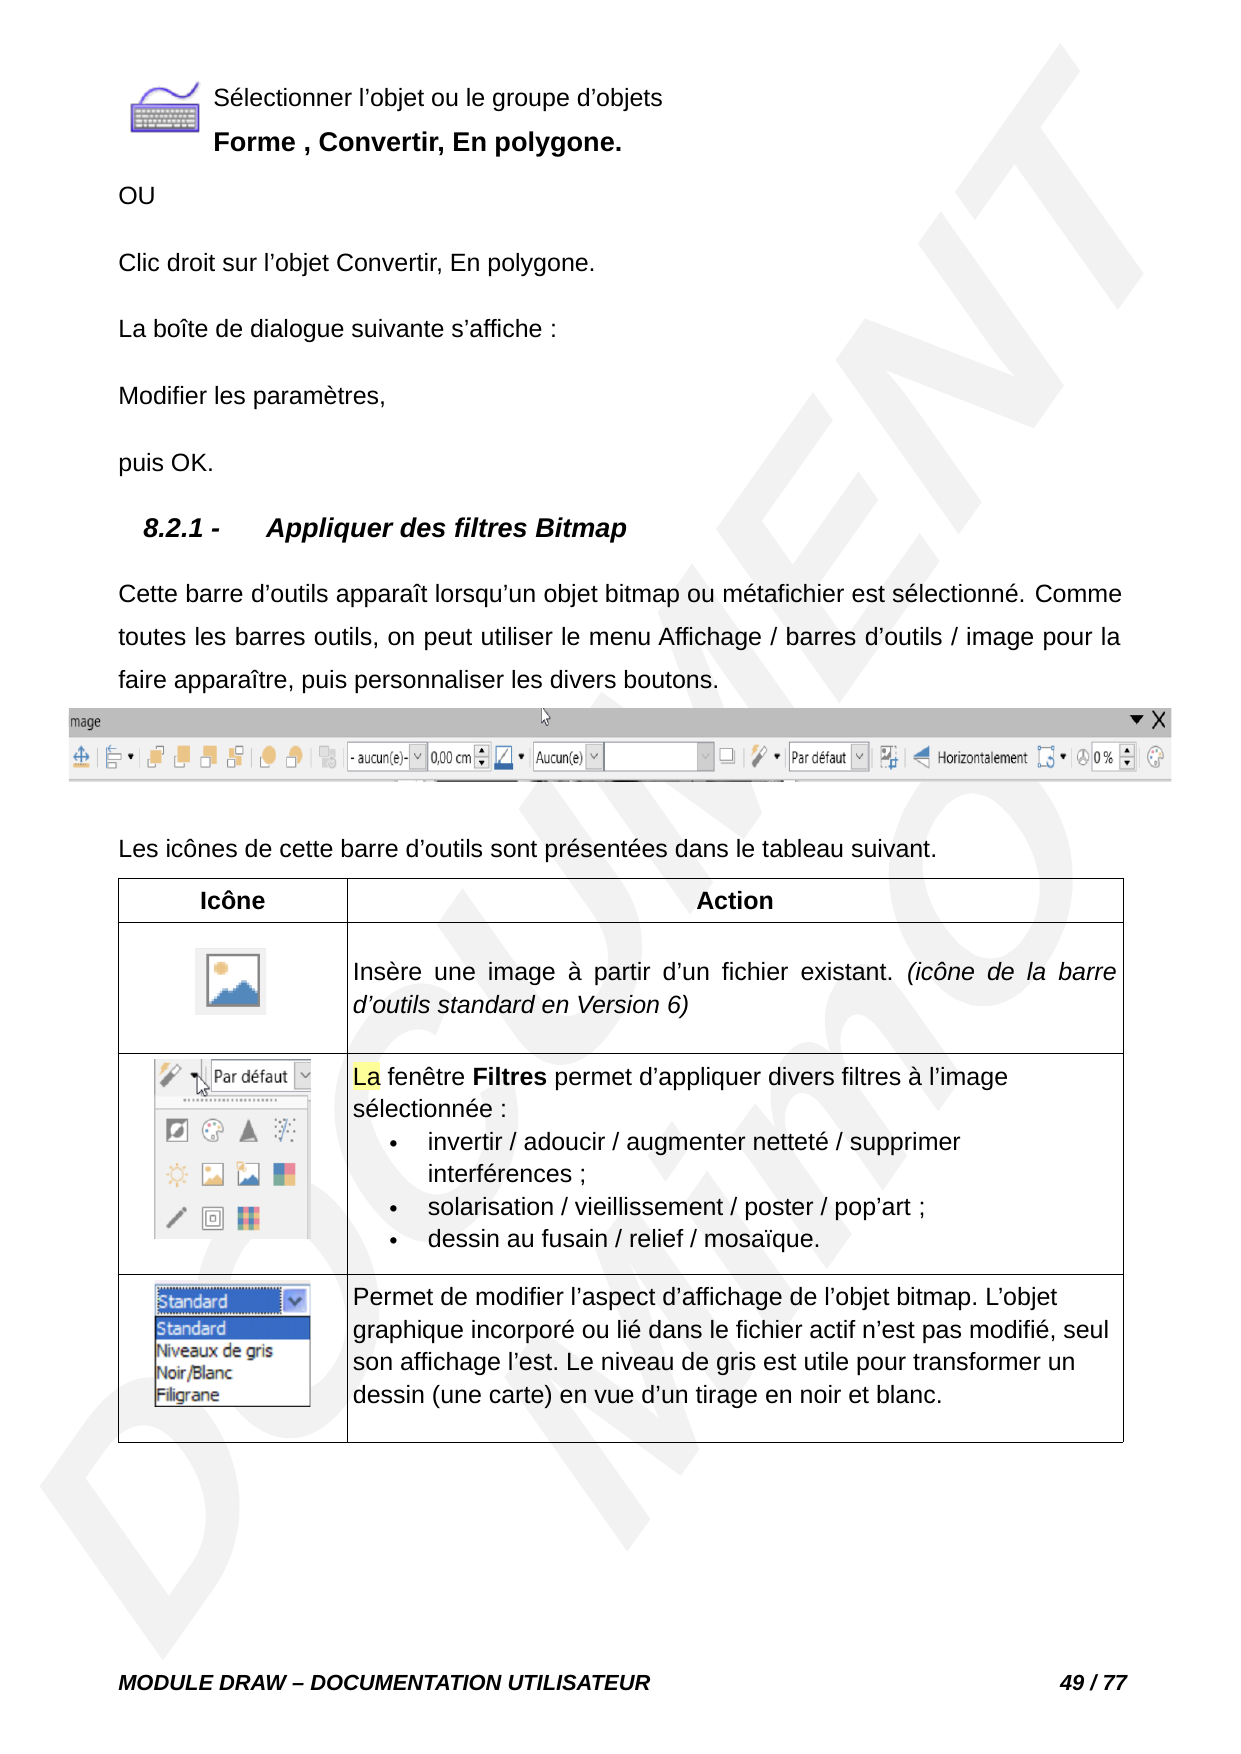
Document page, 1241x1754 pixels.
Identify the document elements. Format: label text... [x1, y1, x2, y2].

table_cell Insère une image à partir d’un fichier existant. (icône de la barre d’outils standard en Version 6) [348, 923, 1123, 1053]
text Cette barre d’outils apparaît lorsqu’un objet bitmap ou métafichier est sélectionné. Comme toutes les barres outils, on peut utiliser le menu Affichage / barres d’outils / image pour la faire apparaître, puis personnaliser les divers boutons. [118, 579, 1122, 694]
table_cell La fenêtre Filtres permet d’appliquer divers filtres à l’image sélectionnée : invertir / adoucir / augmenter netteté / supprimer interférences ; solarisation / vieillissement / poster / pop’art ; dessin au fusain / relief / mosaïque. [348, 1054, 1123, 1274]
picture [68, 708, 1172, 782]
table_cell Permet de modifier l’aspect d’affichage de l’objet bitmap. L’objet graphique incorporé ou lié dans le fichier actif n’est pas modifié, seul son affichage l’est. Le niveau de gris est utile pour transformer un dessin (une carte) en vue d’un tirage en noir et blanc. [348, 1275, 1123, 1442]
picture [154, 1059, 311, 1239]
text Sélectionner l’objet ou le groupe d’objets [202, 83, 1122, 111]
picture [195, 948, 267, 1015]
picture [126, 71, 202, 146]
table_header Icône [119, 879, 347, 922]
table_header Action [348, 879, 1123, 922]
table_cell [119, 1054, 347, 1274]
subtitle Appliquer des filtres Bitmap [143, 512, 1122, 543]
text Modifier les paramètres, [118, 381, 1122, 410]
text Les icônes de cette barre d’outils sont présentées dans le tableau suivant. [118, 834, 1122, 863]
text Clic droit sur l’objet Convertir, En polygone. [118, 247, 1122, 276]
text puis OK. [118, 448, 1122, 477]
table_cell [119, 923, 347, 1053]
table_cell [119, 1275, 347, 1442]
text OU [118, 181, 1122, 209]
picture [154, 1280, 311, 1407]
text La boîte de dialogue suivante s’affiche : [118, 314, 1122, 343]
text Forme , Convertir, En polygone. [118, 126, 1122, 157]
